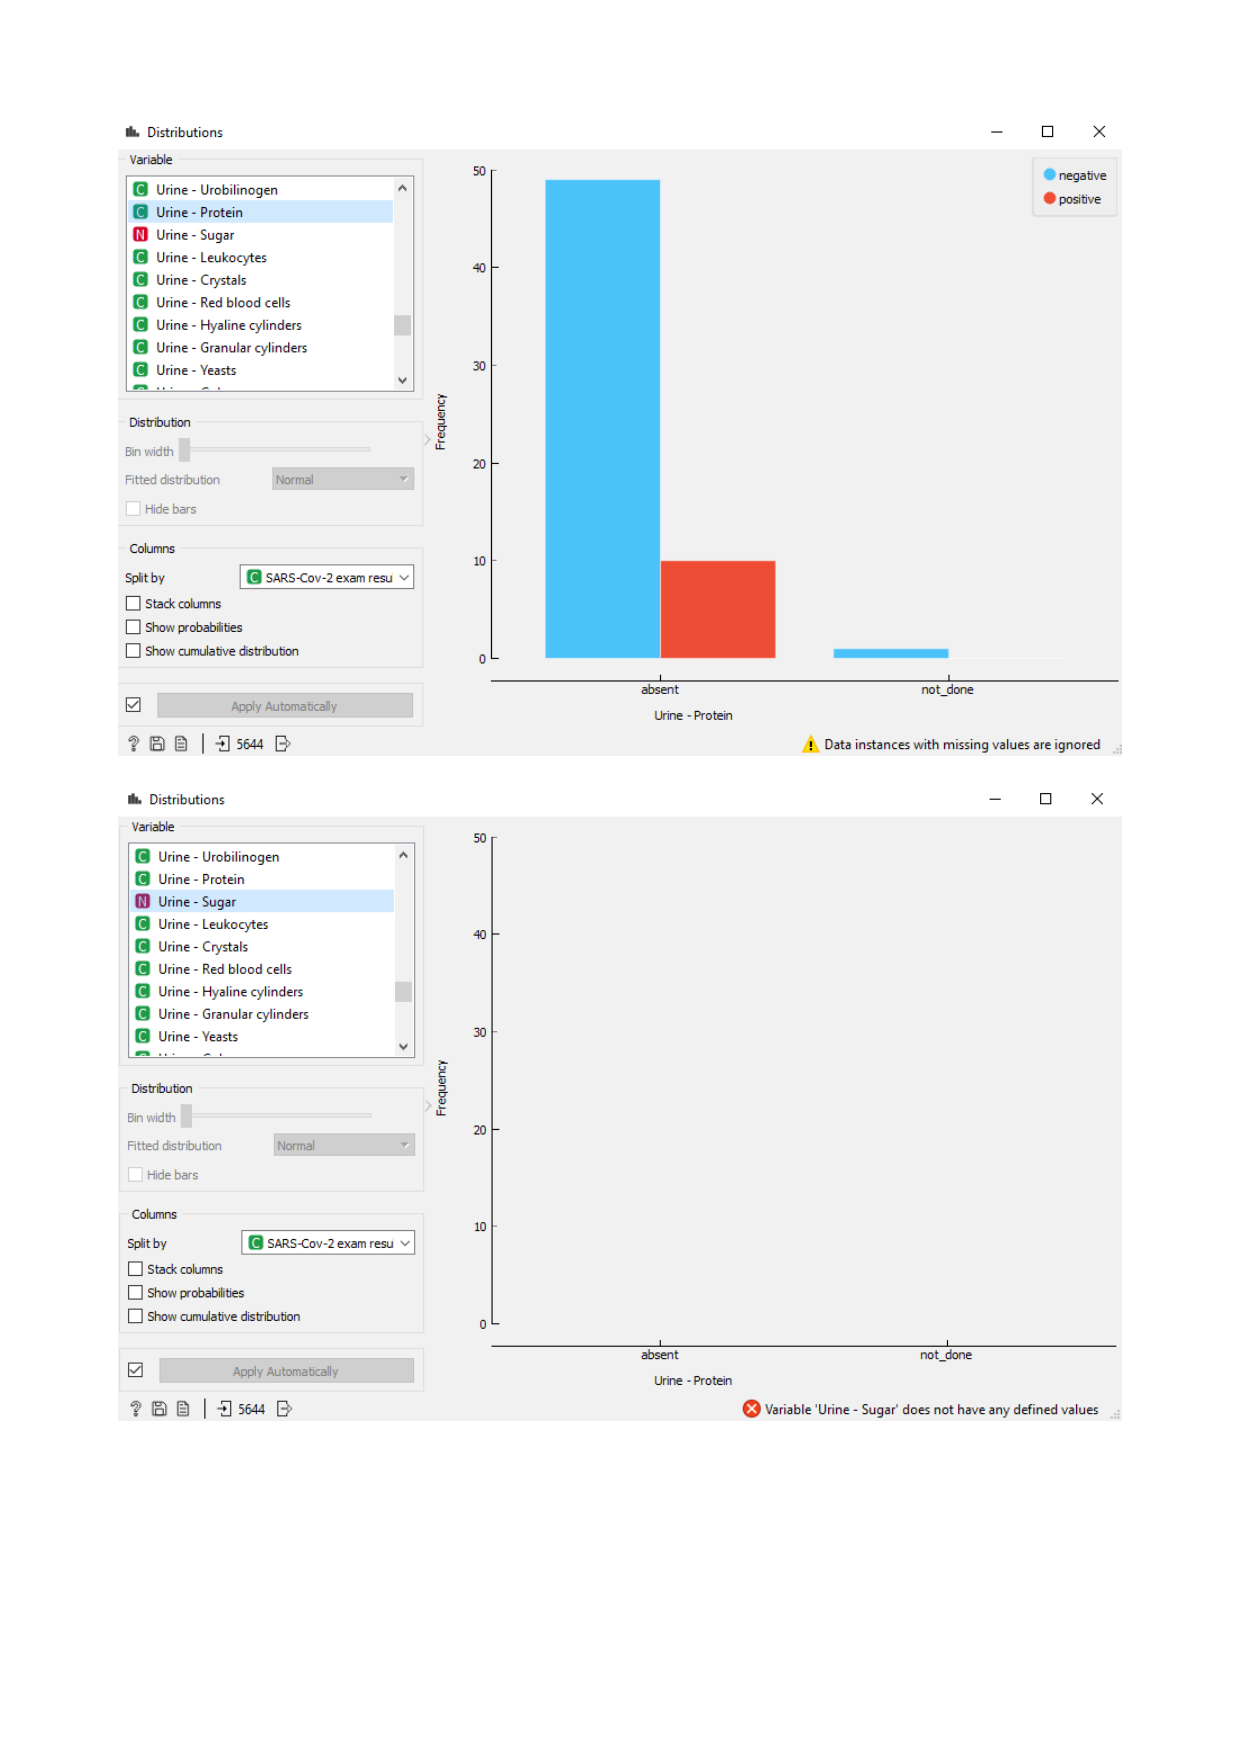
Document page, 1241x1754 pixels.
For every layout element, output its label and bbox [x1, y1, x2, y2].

picture [118, 783, 1122, 1421]
picture [118, 118, 1122, 756]
